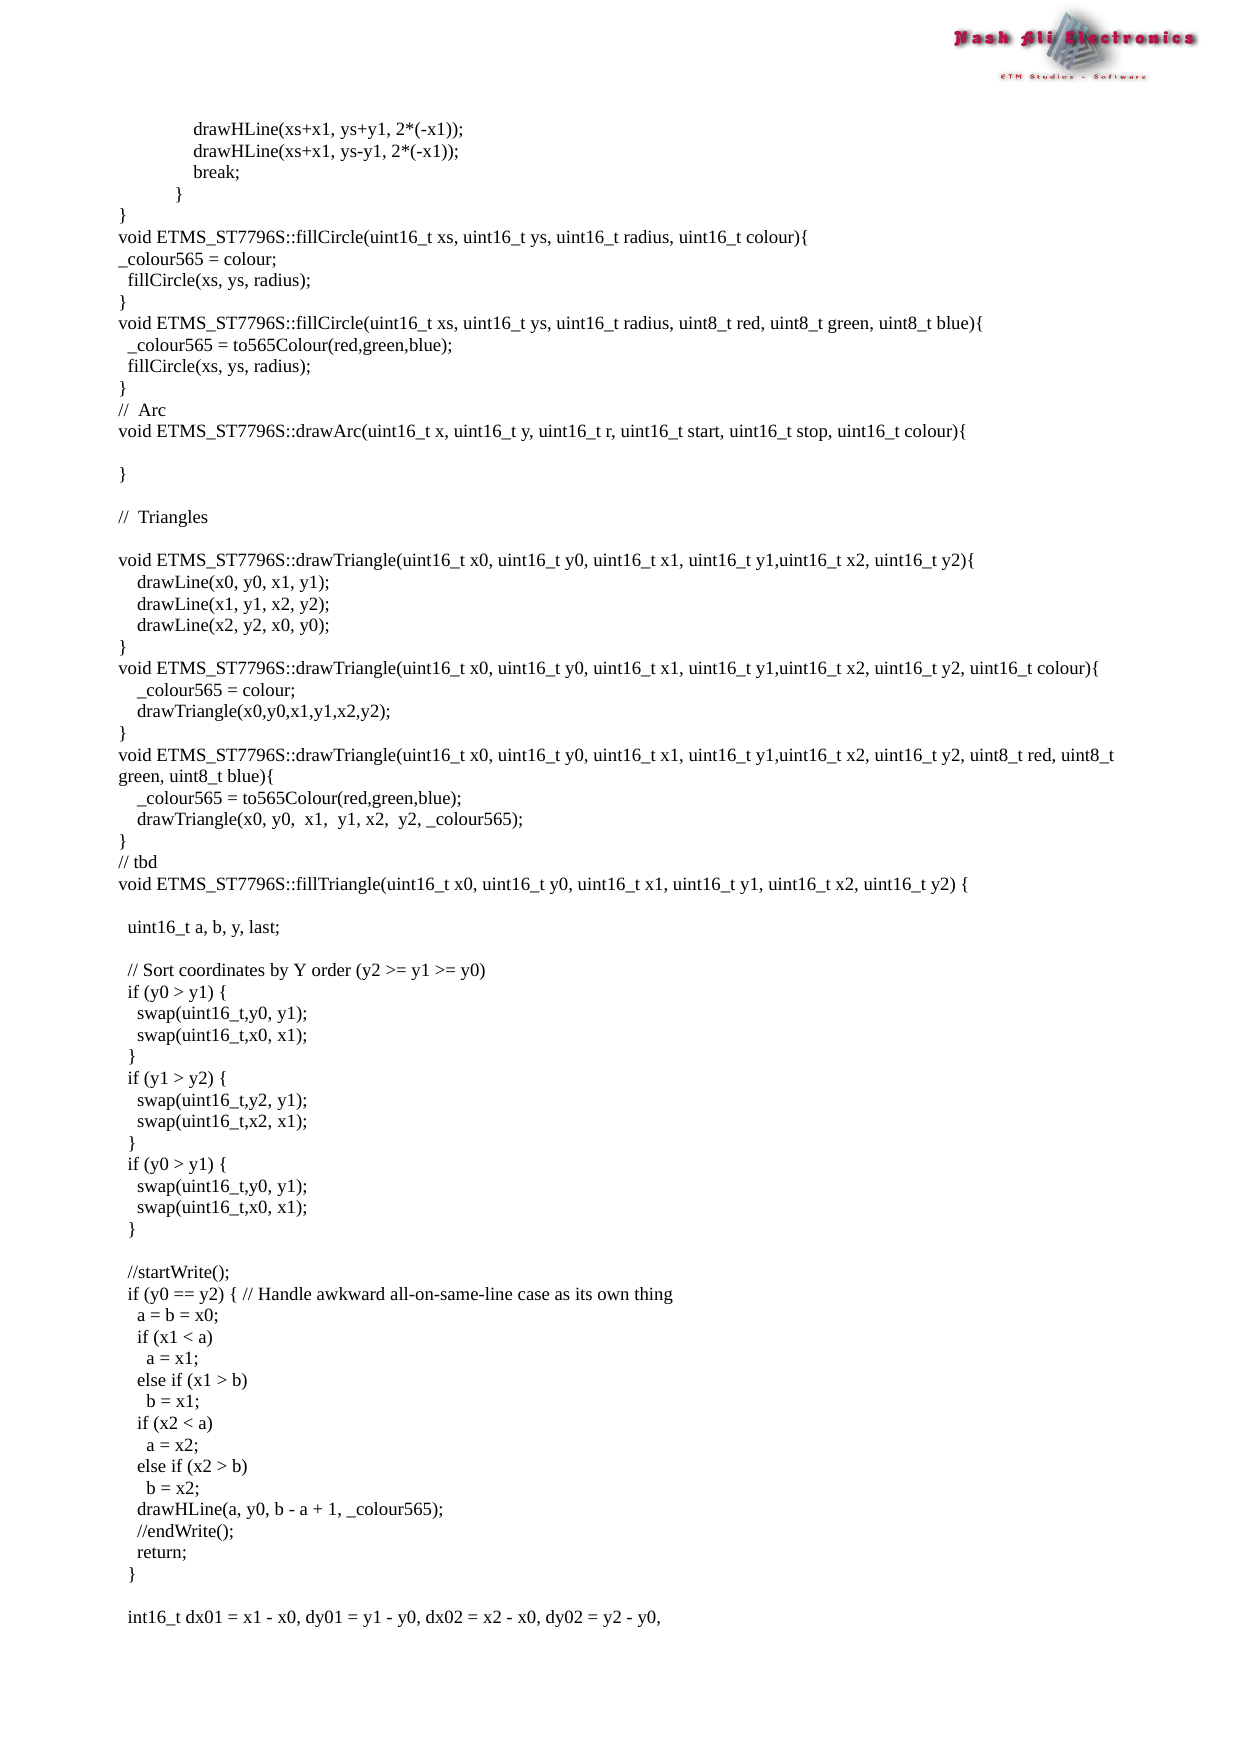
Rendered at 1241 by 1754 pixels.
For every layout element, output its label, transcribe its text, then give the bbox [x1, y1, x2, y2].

text //endWrite(); [118, 1520, 1122, 1541]
picture [917, 0, 1240, 89]
text _colour565 = colour; [118, 247, 1122, 269]
text drawLine(x0, y0, x1, y1); [118, 571, 1122, 592]
text swap(uint16_t,x0, x1); [118, 1024, 1122, 1045]
text swap(uint16_t,x2, x1); [118, 1110, 1122, 1132]
text // tbd [118, 851, 1122, 873]
text drawLine(x1, y1, x2, y2); [118, 592, 1122, 614]
text drawHLine(a, y0, b - a + 1, _colour565); [118, 1498, 1122, 1520]
text void ETMS_ST7796S::drawTriangle(uint16_t x0, uint16_t y0, uint16_t x1, uint16_t y1,uint16_t x2, uint16_t y2, uint16_t colour){ [118, 657, 1122, 679]
text drawLine(x2, y2, x0, y0); [118, 614, 1122, 636]
text } [118, 183, 1122, 204]
text b = x2; [118, 1477, 1122, 1498]
text drawTriangle(x0, y0, x1, y1, x2, y2, _colour565); [118, 808, 1122, 830]
text _colour565 = colour; [118, 679, 1122, 700]
text fillCircle(xs, ys, radius); [118, 269, 1122, 291]
text drawTriangle(x0,y0,x1,y1,x2,y2); [118, 700, 1122, 722]
text b = x1; [118, 1390, 1122, 1412]
text } [118, 1563, 1122, 1584]
text fillCircle(xs, ys, radius); [118, 355, 1122, 377]
text } [118, 1218, 1122, 1239]
text void ETMS_ST7796S::fillTriangle(uint16_t x0, uint16_t y0, uint16_t x1, uint16_t y1, uint16_t x2, uint16_t y2) { [118, 873, 1122, 894]
text void ETMS_ST7796S::drawTriangle(uint16_t x0, uint16_t y0, uint16_t x1, uint16_t y1,uint16_t x2, uint16_t y2, uint8_t red, uint8_t green, uint8_t blue){ [118, 743, 1122, 787]
text } [118, 204, 1122, 226]
text break; [118, 161, 1122, 183]
text } [118, 636, 1122, 657]
text void ETMS_ST7796S::fillCircle(uint16_t xs, uint16_t ys, uint16_t radius, uint16_t colour){ [118, 226, 1122, 247]
text drawHLine(xs+x1, ys+y1, 2*(-x1)); [118, 118, 1122, 140]
text } [118, 463, 1122, 485]
text // Triangles [118, 506, 1122, 528]
text } [118, 1045, 1122, 1067]
text a = b = x0; [118, 1304, 1122, 1326]
text if (y0 == y2) { // Handle awkward all-on-same-line case as its own thing [118, 1282, 1122, 1304]
text drawHLine(xs+x1, ys-y1, 2*(-x1)); [118, 140, 1122, 161]
text a = x2; [118, 1433, 1122, 1455]
text //startWrite(); [118, 1261, 1122, 1282]
text int16_t dx01 = x1 - x0, dy01 = y1 - y0, dx02 = x2 - x0, dy02 = y2 - y0, [118, 1606, 1122, 1627]
text void ETMS_ST7796S::drawTriangle(uint16_t x0, uint16_t y0, uint16_t x1, uint16_t y1,uint16_t x2, uint16_t y2){ [118, 549, 1122, 571]
text if (y1 > y2) { [118, 1067, 1122, 1088]
text // Arc [118, 398, 1122, 420]
text uint16_t a, b, y, last; [118, 916, 1122, 937]
text a = x1; [118, 1347, 1122, 1369]
text // Sort coordinates by Y order (y2 >= y1 >= y0) [118, 959, 1122, 981]
text if (y0 > y1) { [118, 981, 1122, 1002]
text return; [118, 1541, 1122, 1563]
text else if (x2 > b) [118, 1455, 1122, 1477]
text } [118, 377, 1122, 398]
text swap(uint16_t,y0, y1); [118, 1175, 1122, 1196]
text } [118, 830, 1122, 851]
text if (x1 < a) [118, 1326, 1122, 1347]
text swap(uint16_t,y0, y1); [118, 1002, 1122, 1024]
text if (y0 > y1) { [118, 1153, 1122, 1175]
text void ETMS_ST7796S::drawArc(uint16_t x, uint16_t y, uint16_t r, uint16_t start, uint16_t stop, uint16_t colour){ [118, 420, 1122, 442]
text _colour565 = to565Colour(red,green,blue); [118, 787, 1122, 808]
text _colour565 = to565Colour(red,green,blue); [118, 334, 1122, 355]
text if (x2 < a) [118, 1412, 1122, 1433]
text void ETMS_ST7796S::fillCircle(uint16_t xs, uint16_t ys, uint16_t radius, uint8_t red, uint8_t green, uint8_t blue){ [118, 312, 1122, 334]
text } [118, 291, 1122, 312]
text } [118, 1132, 1122, 1153]
text } [118, 722, 1122, 743]
text swap(uint16_t,x0, x1); [118, 1196, 1122, 1218]
text else if (x1 > b) [118, 1369, 1122, 1390]
text swap(uint16_t,y2, y1); [118, 1088, 1122, 1110]
